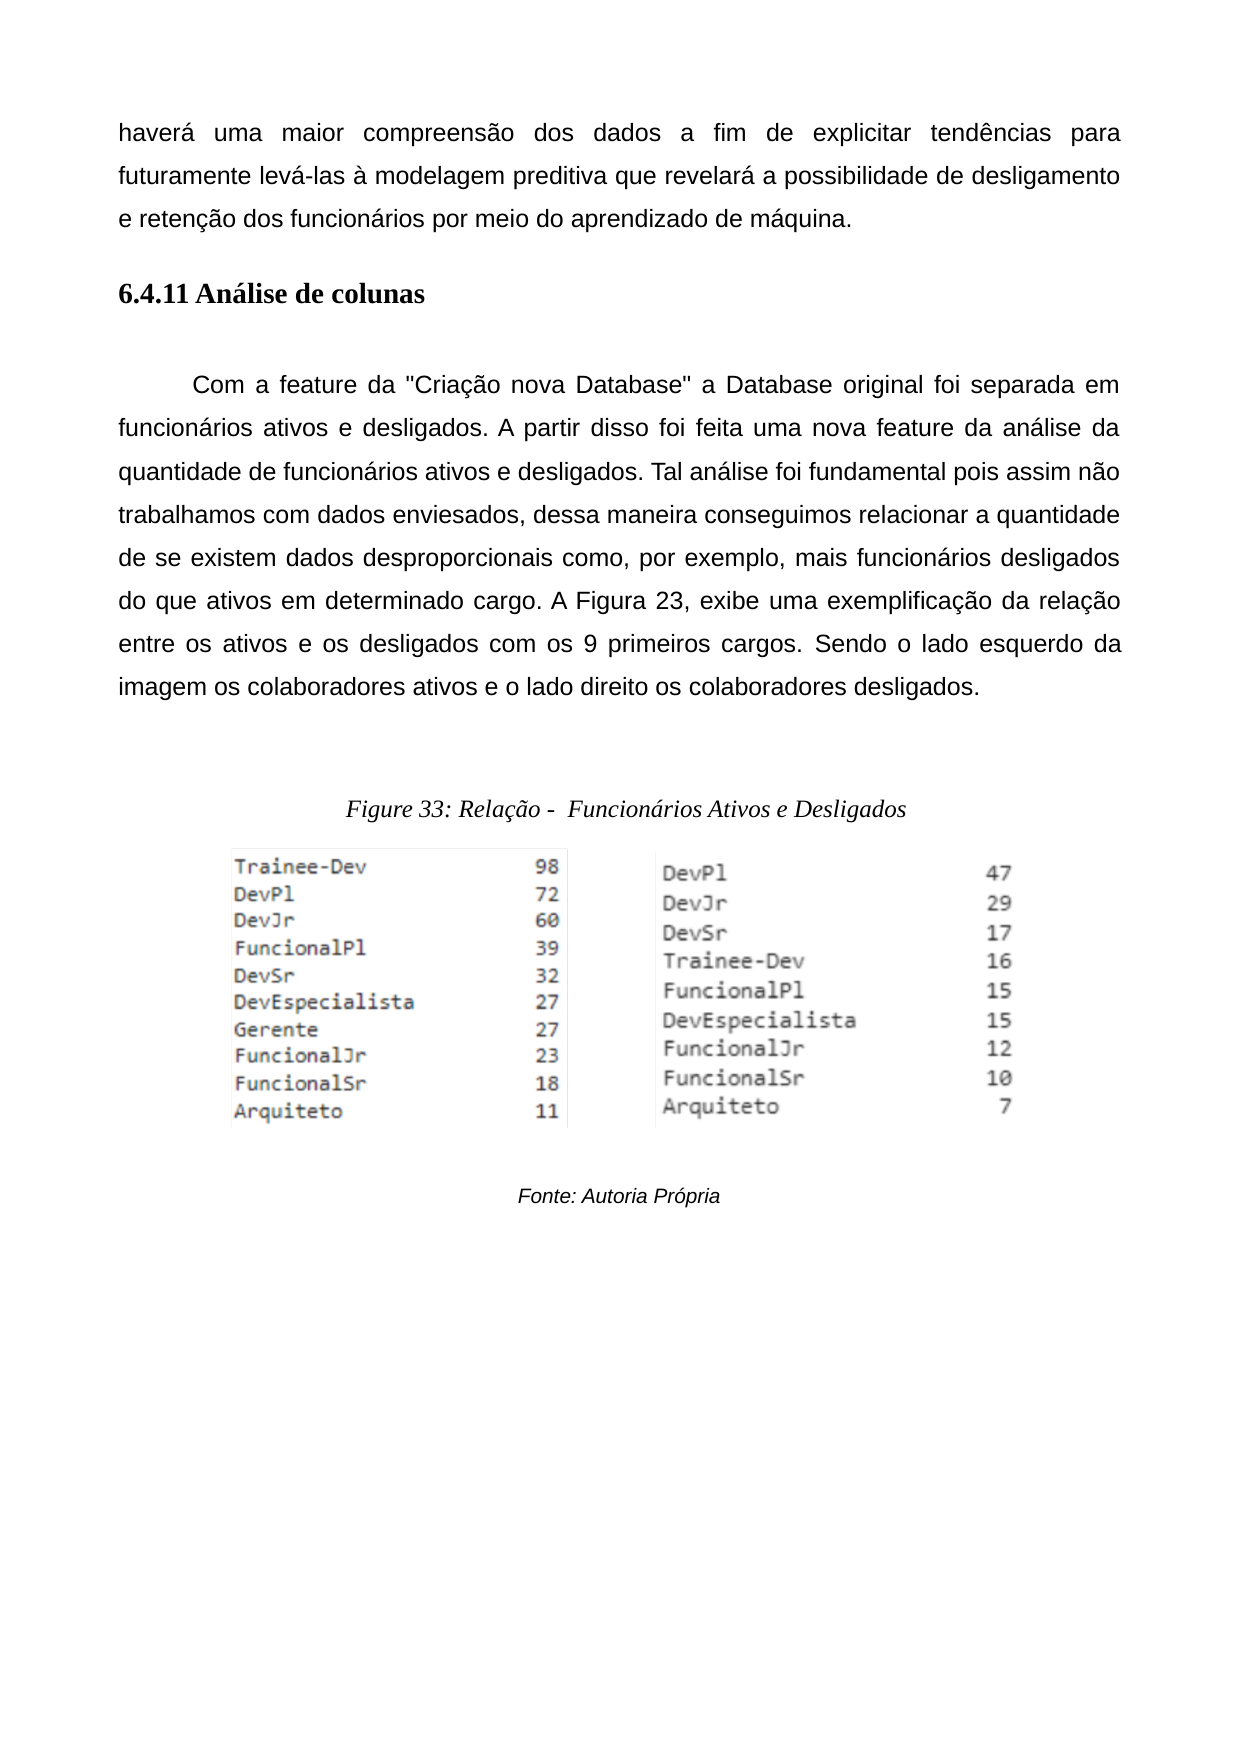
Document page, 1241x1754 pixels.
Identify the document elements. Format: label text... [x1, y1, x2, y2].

text Figure 33: Relação - Funcionários Ativos e Desligados [125, 794, 1129, 823]
picture [125, 838, 1130, 1173]
text Com a feature da "Criação nova Database" a Database original foi separada em funcionários ativos e desligados. A partir disso foi feita uma nova feature da análise da quantidade de funcionários ativos e desligados. Tal análise foi fundamental pois assim não trabalhamos com dados enviesados, dessa maneira conseguimos relacionar a quantidade de se existem dados desproporcionais como, por exemplo, mais funcionários desligados do que ativos em determinado cargo. A Figura 23, exibe uma exemplificação da relação entre os ativos e os desligados com os 9 primeiros cargos. Sendo o lado esquerdo da imagem os colaboradores ativos e o lado direito os colaboradores desligados. [118, 370, 1122, 701]
text haverá uma maior compreensão dos dados a fim de explicitar tendências para futuramente levá-las à modelagem preditiva que revelará a possibilidade de desligamento e retenção dos funcionários por meio do aprendizado de máquina. [118, 118, 1122, 233]
subtitle 6.4.11 Análise de colunas [118, 277, 1122, 310]
text Fonte: Autoria Própria [118, 782, 1129, 1208]
